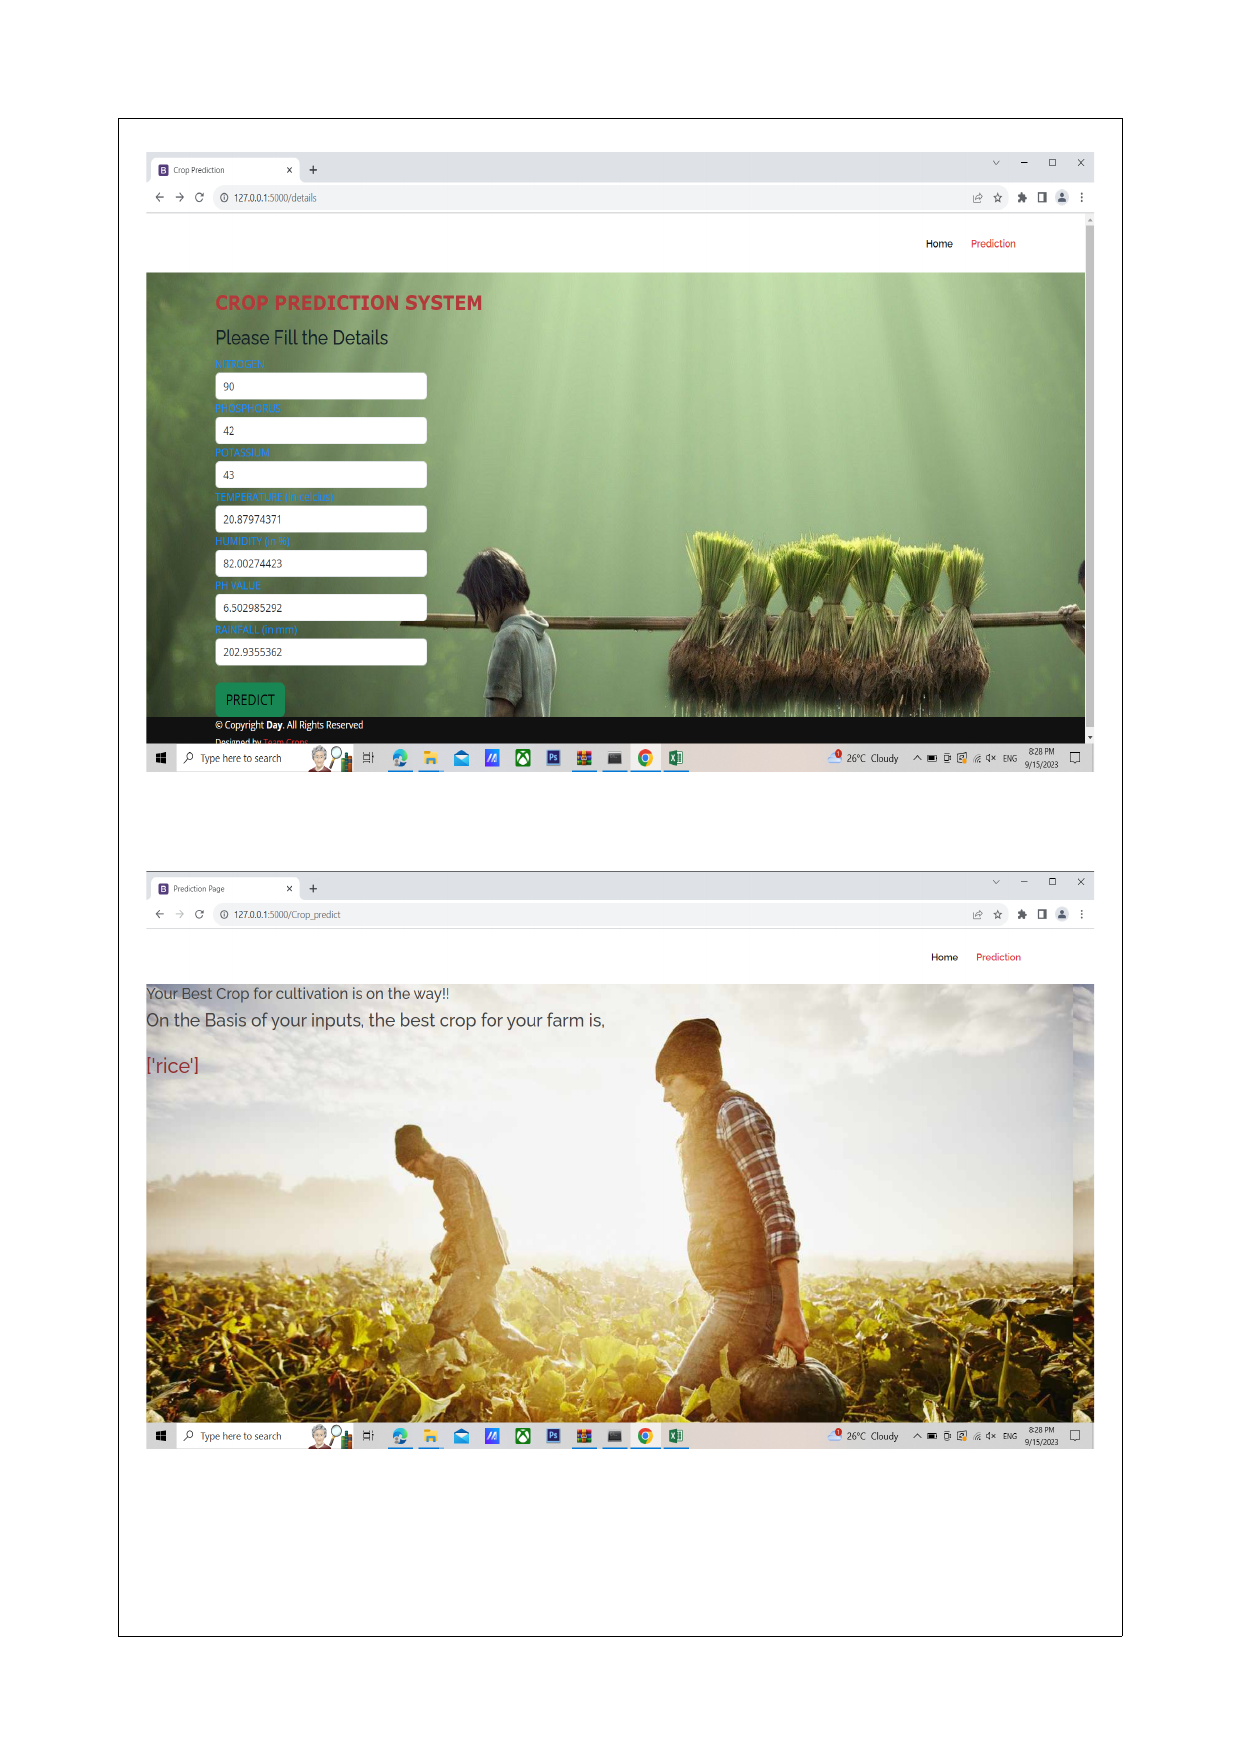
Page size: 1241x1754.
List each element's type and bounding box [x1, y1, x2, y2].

picture [146, 871, 1095, 1449]
picture [146, 152, 1095, 772]
